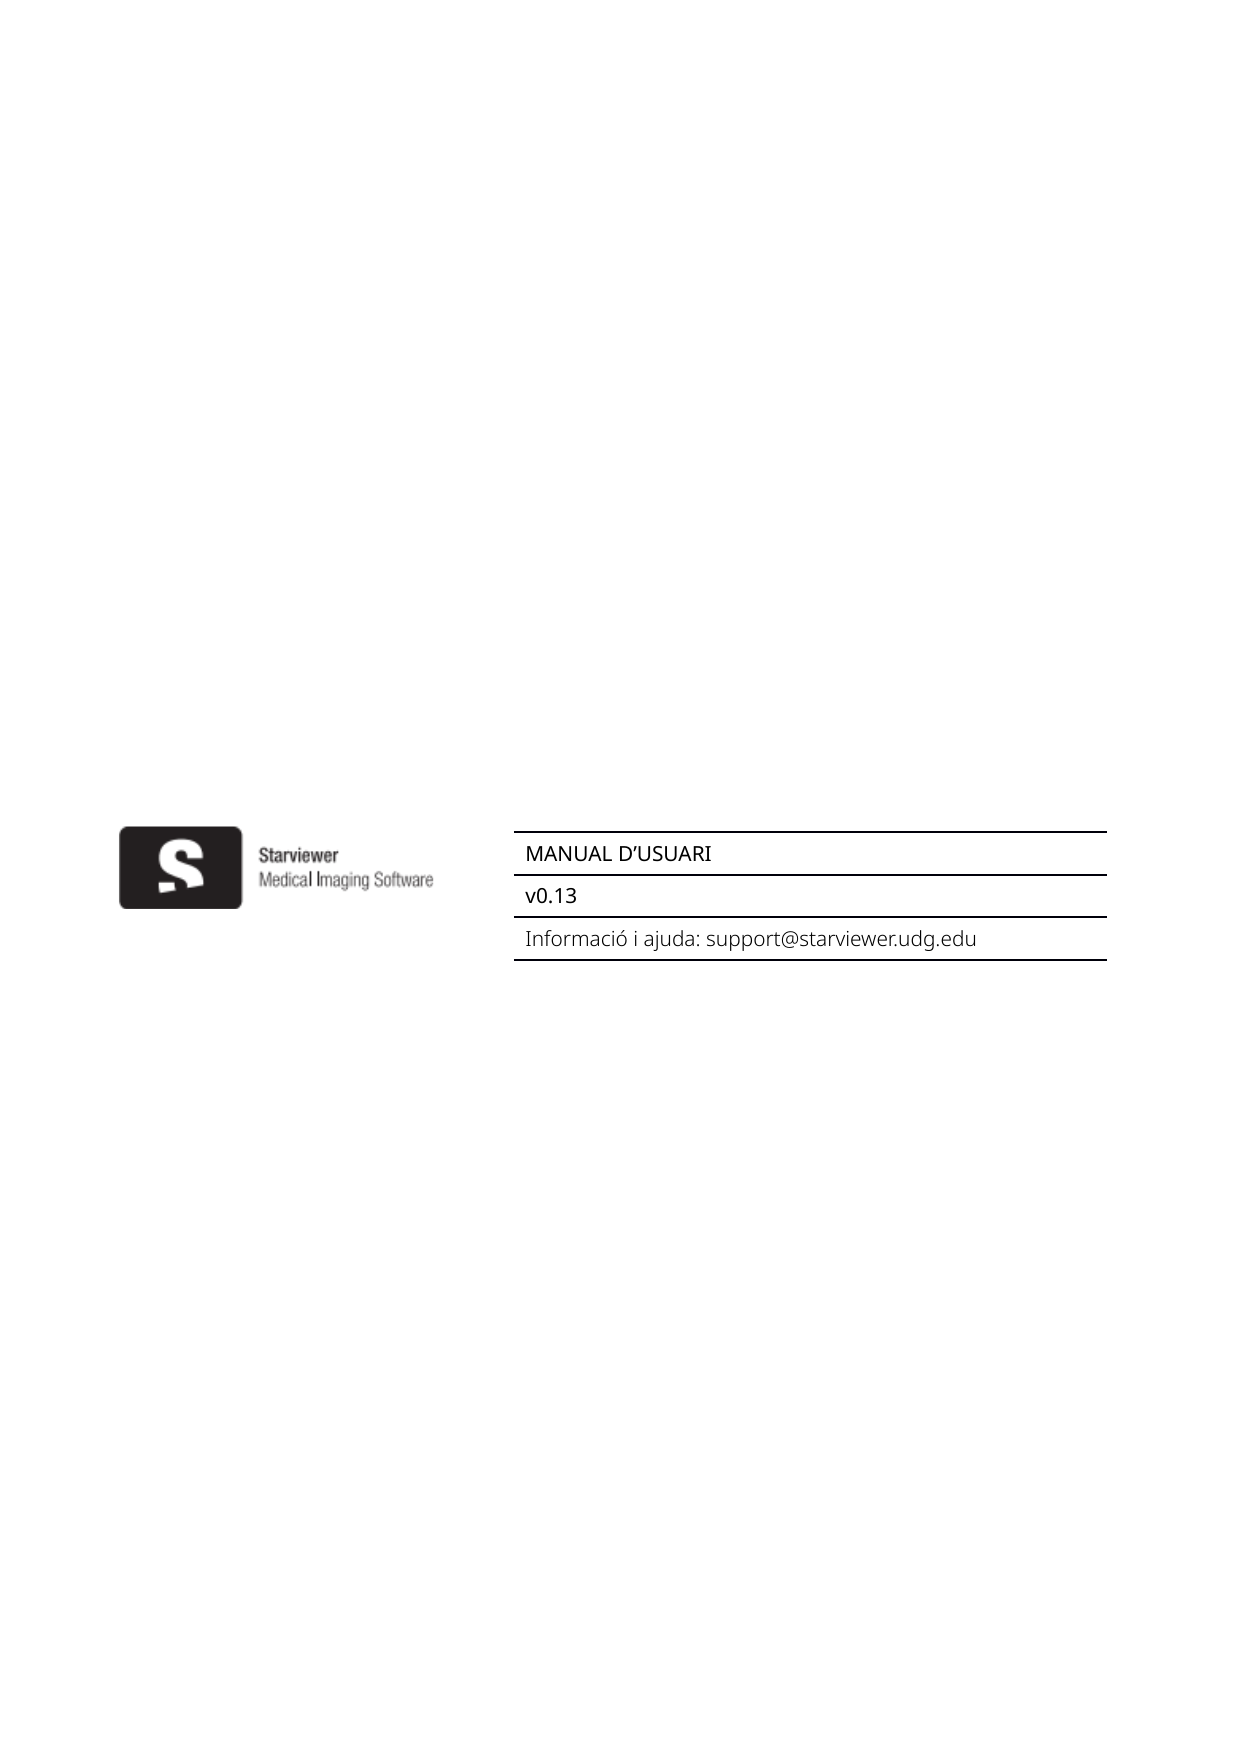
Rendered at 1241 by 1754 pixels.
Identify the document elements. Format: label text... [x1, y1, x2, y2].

table_header MANUAL D’USUARI [514, 833, 1107, 873]
table_cell v0.13 [514, 876, 1107, 916]
table_cell Informació i ajuda: support@starviewer.udg.edu [514, 918, 1107, 959]
